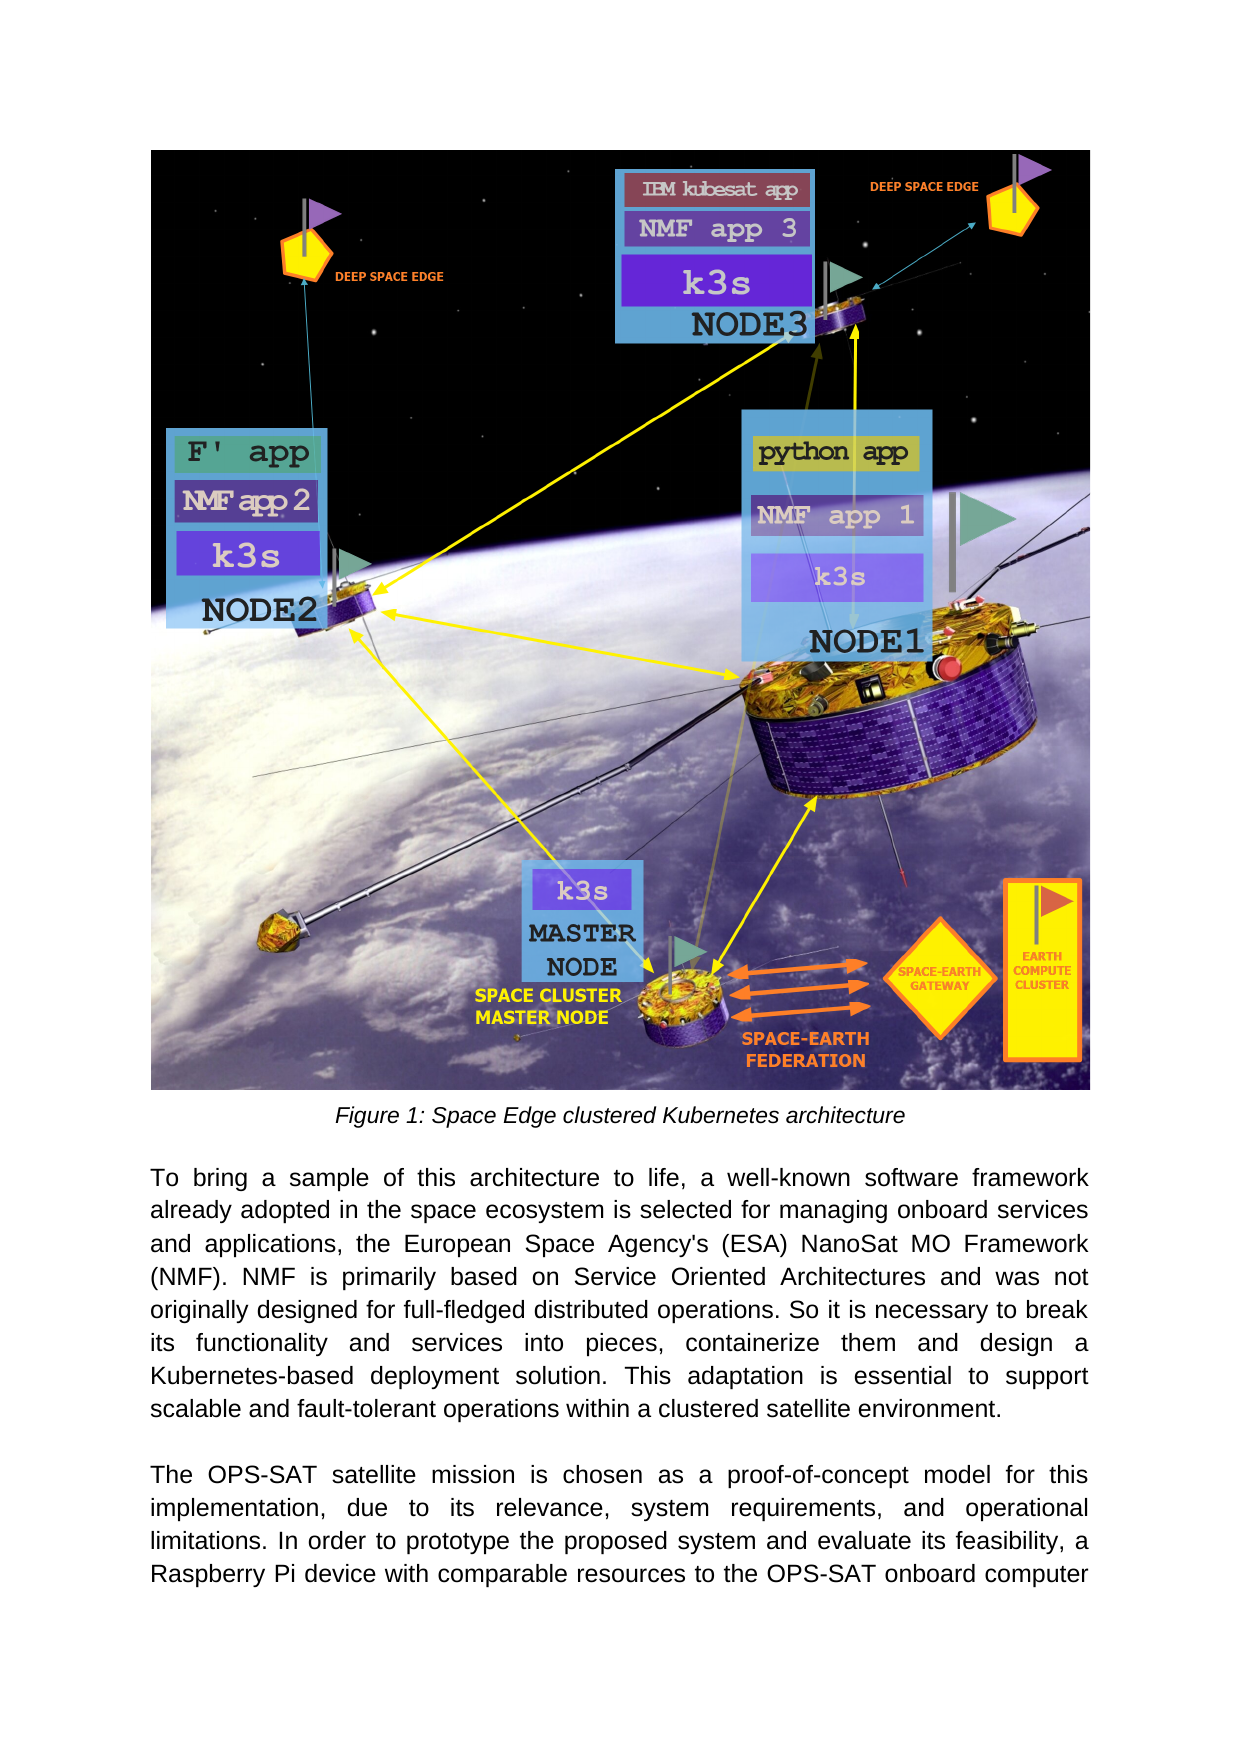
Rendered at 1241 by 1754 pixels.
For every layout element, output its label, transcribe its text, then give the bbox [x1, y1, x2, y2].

text Figure 1: Space Edge clustered Kubernetes architecture [150, 1102, 1090, 1128]
picture [150, 150, 1091, 1090]
text Τo bring a sample of this architecture to life, a well-known software framework already adopted in the space ecosystem is selected for managing onboard services and applications, the European Space Agency's (ESA) NanoSat MO Framework (NMF). NMF is primarily based on Service Oriented Architectures and was not originally designed for full-fledged distributed operations. So it is necessary to break its functionality and services into pieces, containerize them and design a Kubernetes-based deployment solution. This adaptation is essential to support scalable and fault-tolerant operations within a clustered satellite environment. [150, 1162, 1090, 1422]
text The OPS-SAT satellite mission is chosen as a proof-of-concept model for this implementation, due to its relevance, system requirements, and operational limitations. In order to prototype the proposed system and evaluate its feasibility, a Raspberry Pi device with comparable resources to the OPS-SAT onboard computer [150, 1460, 1090, 1587]
